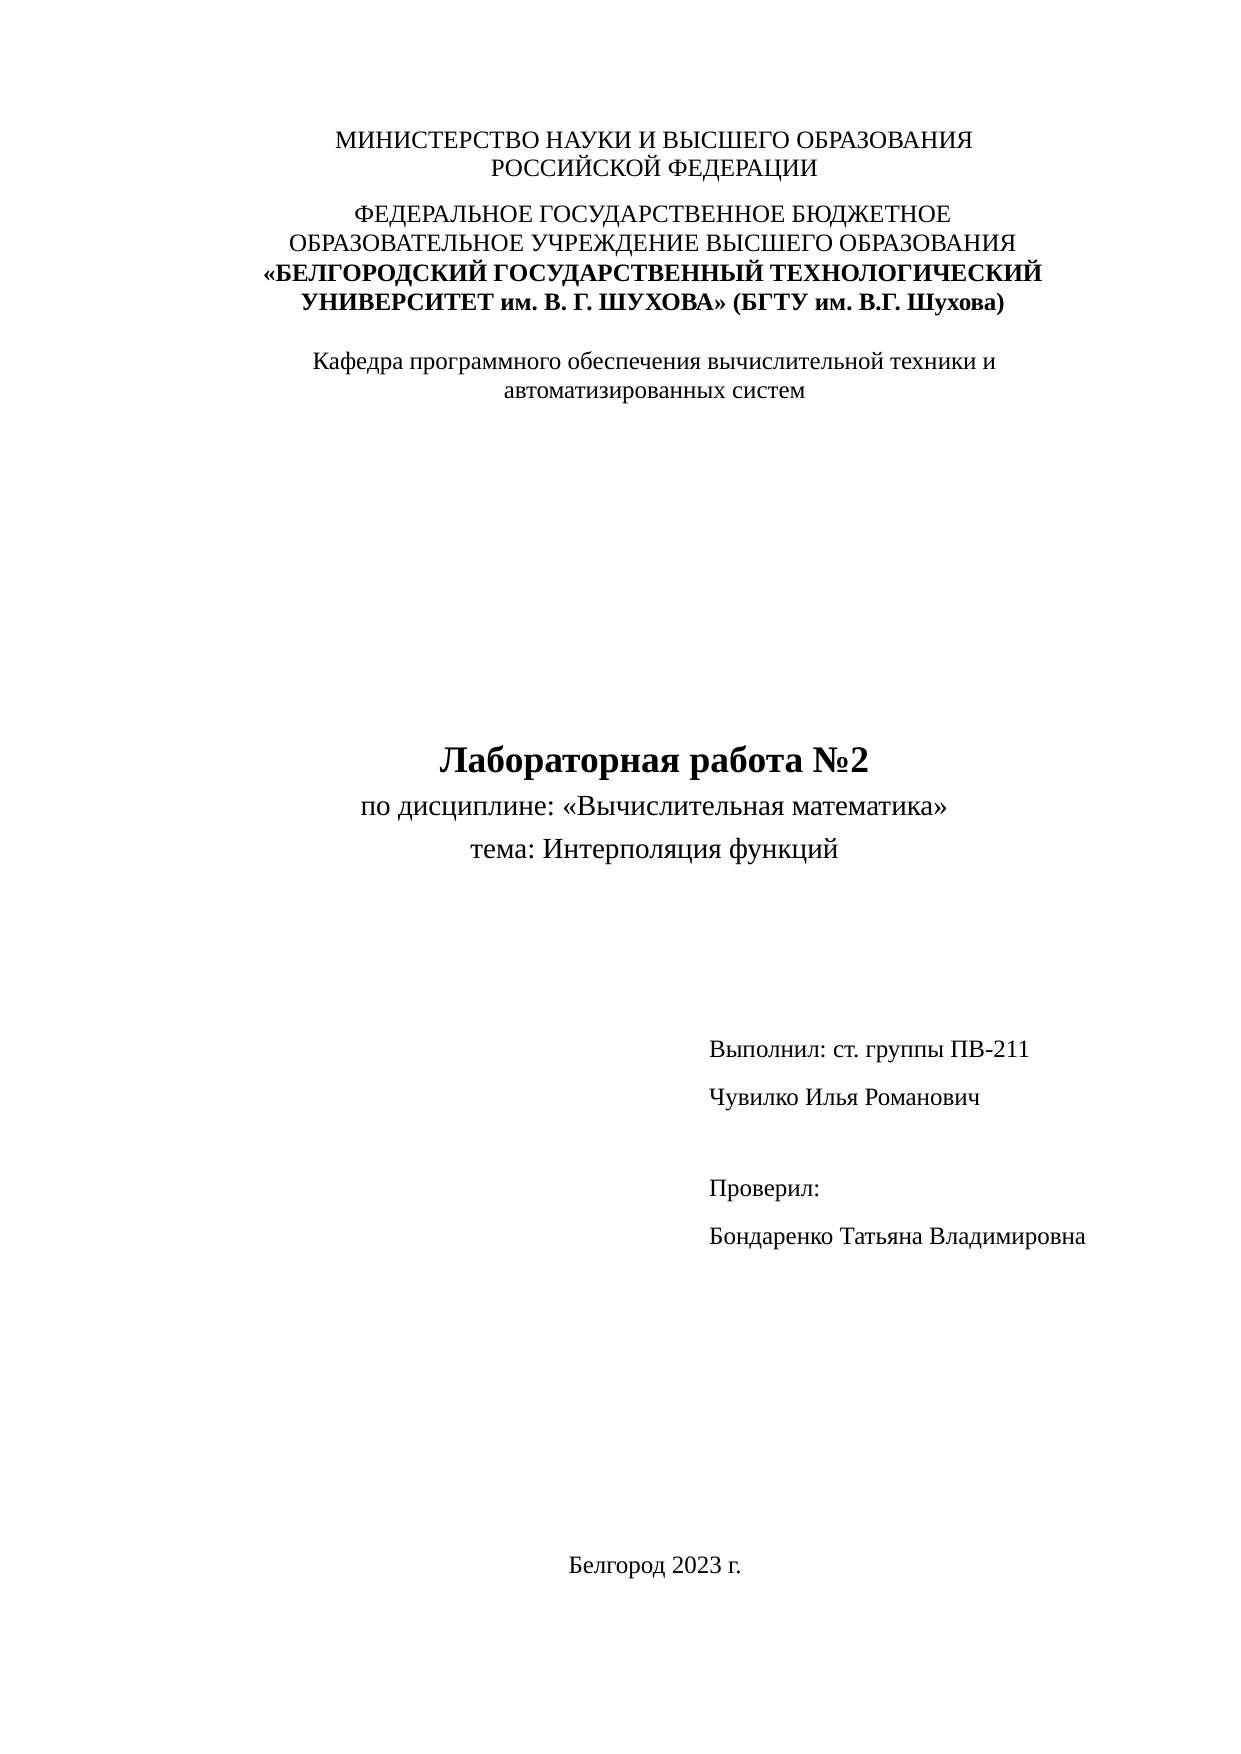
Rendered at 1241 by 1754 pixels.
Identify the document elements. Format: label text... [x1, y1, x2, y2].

text Кафедра программного обеспечения вычислительной техники и автоматизированных систем [239, 347, 1070, 403]
text Белгород 2023 г. [293, 1551, 1017, 1579]
text ФЕДЕРАЛЬНОЕ ГОСУДАРСТВЕННОЕ БЮДЖЕТНОЕ ОБРАЗОВАТЕЛЬНОЕ УЧРЕЖДЕНИЕ ВЫСШЕГО ОБРАЗОВАНИЯ [235, 199, 1070, 257]
text «БЕЛГОРОДСКИЙ ГОСУДАРСТВЕННЫЙ ТЕХНОЛОГИЧЕСКИЙ УНИВЕРСИТЕТ им. В. Г. ШУХОВА» (БГТУ им. В.Г. Шухова) [235, 258, 1070, 316]
text Проверил: [118, 1169, 1122, 1203]
text Чувилко Илья Романович [118, 1082, 1122, 1111]
text тема: Интерполяция функций [293, 824, 1016, 867]
text Бондаренко Татьяна Владимировна [118, 1217, 1122, 1251]
text Лабораторная работа №2 по дисциплине: «Вычислительная математика» [293, 738, 1016, 824]
text МИНИСТЕРСТВО НАУКИ И ВЫСШЕГО ОБРАЗОВАНИЯ РОССИЙСКОЙ ФЕДЕРАЦИИ [293, 126, 1016, 182]
text Выполнил: ст. группы ПВ-211 [118, 1034, 1122, 1063]
